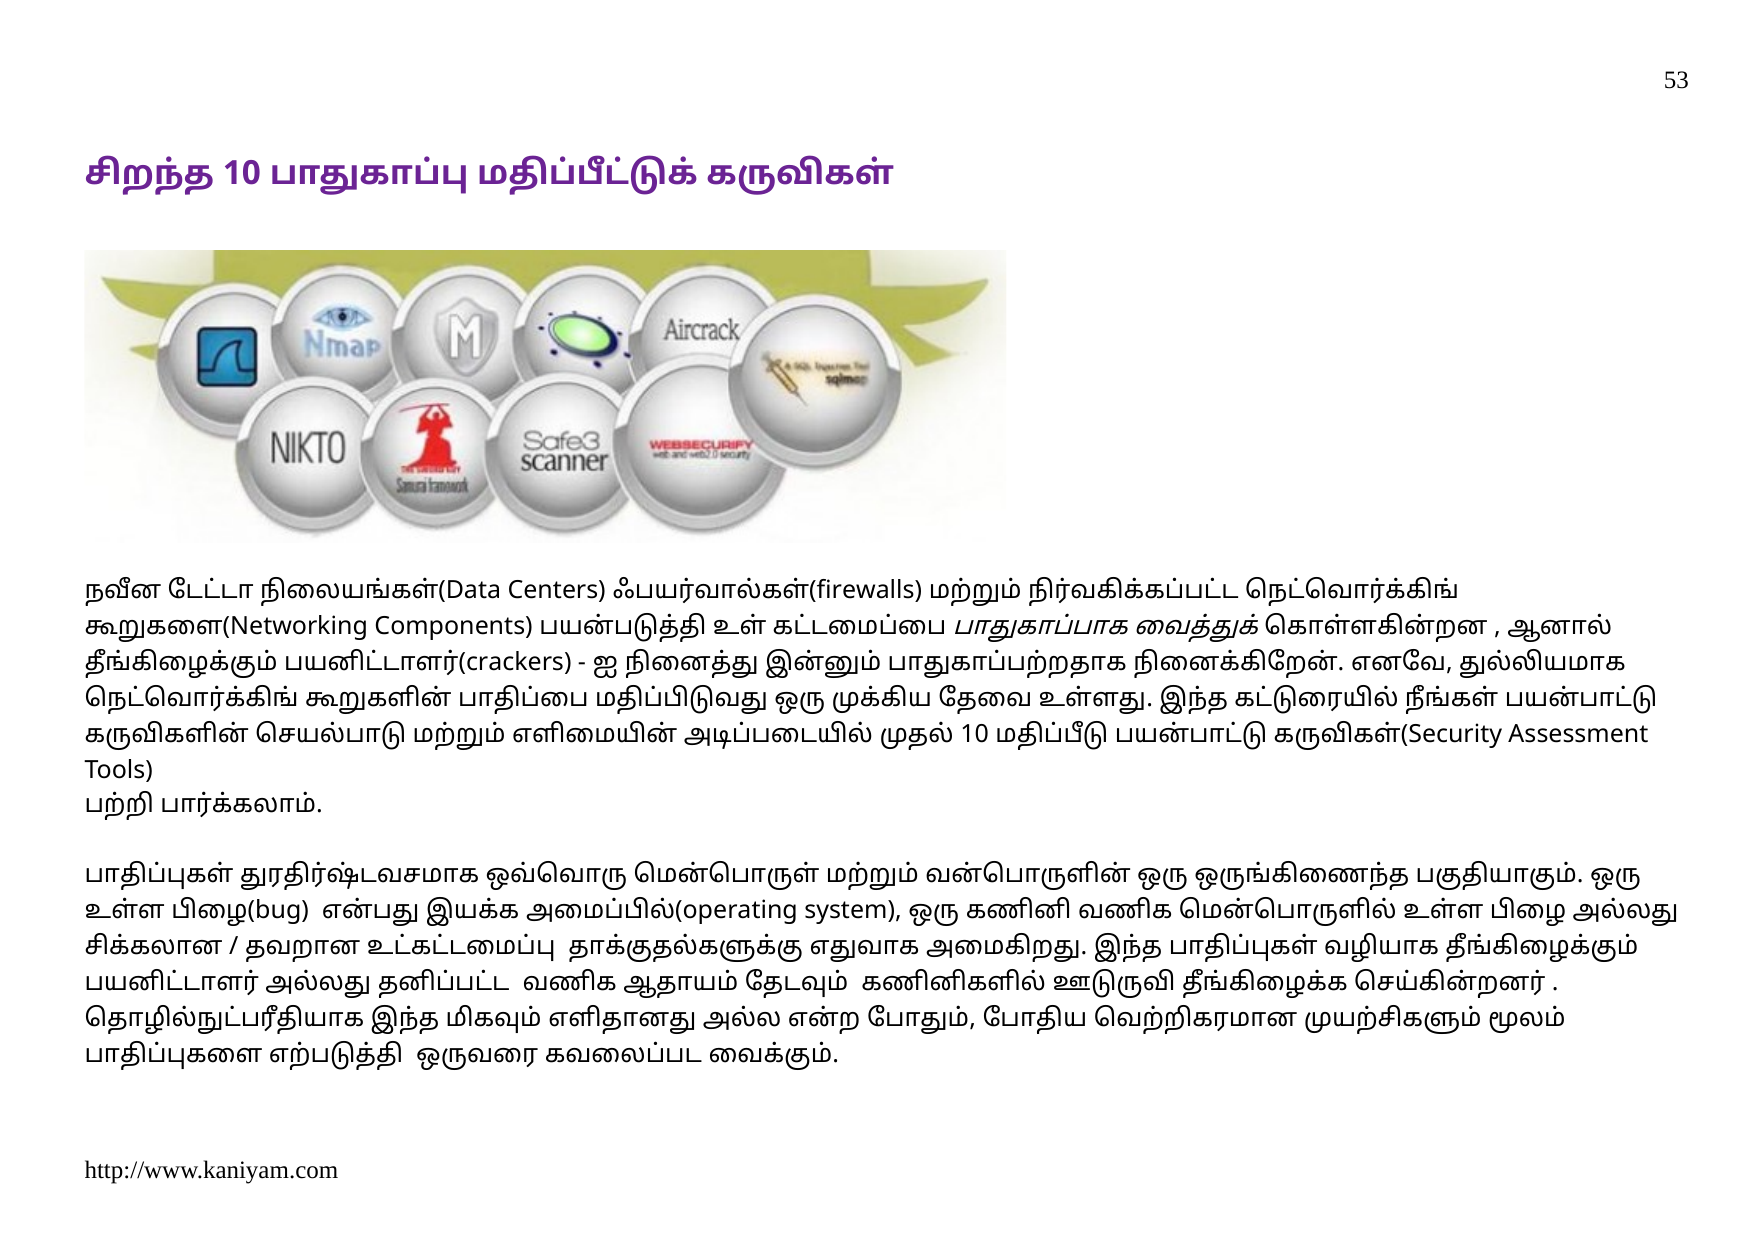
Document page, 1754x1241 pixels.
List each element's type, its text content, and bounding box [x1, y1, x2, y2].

picture [84, 250, 1007, 543]
text நவீன டேட்டா நிலையங்கள்(Data Centers) ஃபயர்வால்கள்(firewalls) மற்றும் நிர்வகிக்கப்பட்ட நெட்வொர்க்கிங் கூறுகளை(Networking Components) பயன்படுத்தி உள் கட்டமைப்பை பாதுகாப்பாக வைத்துக் கொள்ளகின்றன , ஆனால் தீங்கிழைக்கும் பயனிட்டாளர்(crackers) - ஐ நினைத்து இன்னும் பாதுகாப்பற்றதாக நினைக்கிறேன். எனவே, துல்லியமாக நெட்வொர்க்கிங் கூறுகளின் பாதிப்பை மதிப்பிடுவது ஒரு முக்கிய தேவை உள்ளது. இந்த கட்டுரையில் நீங்கள் பயன்பாட்டு கருவிகளின் செயல்பாடு மற்றும் எளிமையின் அடிப்படையில் முதல் 10 மதிப்பீடு பயன்பாட்டு கருவிகள்(Security Assessment Tools) [84, 572, 1688, 786]
text பற்றி பார்க்கலாம். [84, 786, 1688, 822]
subtitle சிறந்த 10 பாதுகாப்பு மதிப்பீட்டுக் கருவிகள் [84, 149, 1688, 197]
text பாதிப்புகள் துரதிர்ஷ்டவசமாக ஒவ்வொரு மென்பொருள் மற்றும் வன்பொருளின் ஒரு ஒருங்கிணைந்த பகுதியாகும். ஒரு உள்ள பிழை(bug) என்பது இயக்க அமைப்பில்(operating system), ஒரு கணினி வணிக மென்பொருளில் உள்ள பிழை அல்லது சிக்கலான / தவறான உட்கட்டமைப்பு தாக்குதல்களுக்கு எதுவாக அமைகிறது. இந்த பாதிப்புகள் வழியாக தீங்கிழைக்கும் பயனிட்டாளர் அல்லது தனிப்பட்ட வணிக ஆதாயம் தேடவும் கணினிகளில் ஊடுருவி தீங்கிழைக்க செய்கின்றனர் . தொழில்நுட்பரீதியாக இந்த மிகவும் எளிதானது அல்ல என்ற போதும், போதிய வெற்றிகரமான முயற்சிகளும் மூலம் பாதிப்புகளை எற்படுத்தி ஒருவரை கவலைப்பட வைக்கும். [84, 856, 1688, 1072]
